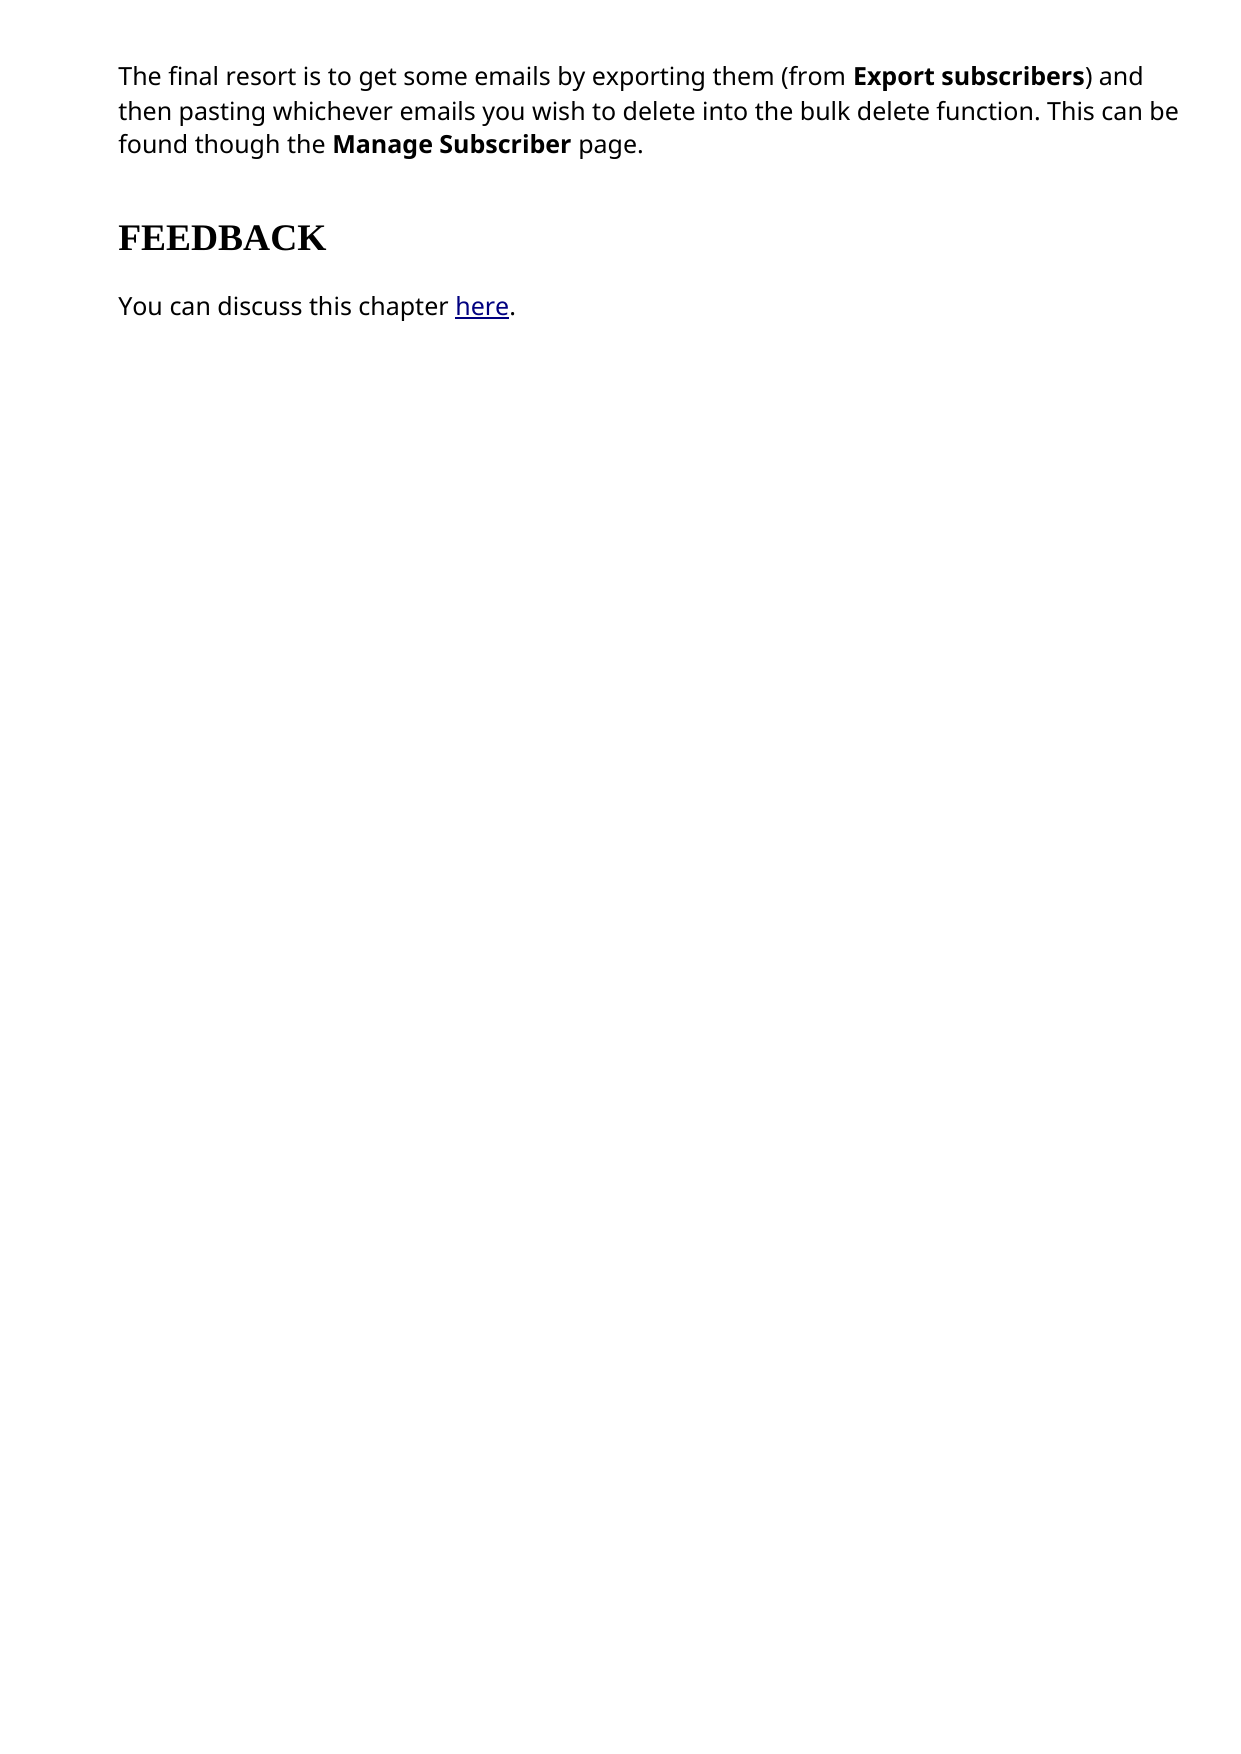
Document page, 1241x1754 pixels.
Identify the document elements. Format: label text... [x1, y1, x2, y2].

text The final resort is to get some emails by exporting them (from Export subscribers) and then pasting whichever emails you wish to delete into the bulk delete function. This can be found though the Manage Subscriber page. [118, 59, 1181, 161]
subtitle Feedback [118, 216, 1181, 259]
text You can discuss this chapter here. [118, 288, 1181, 322]
